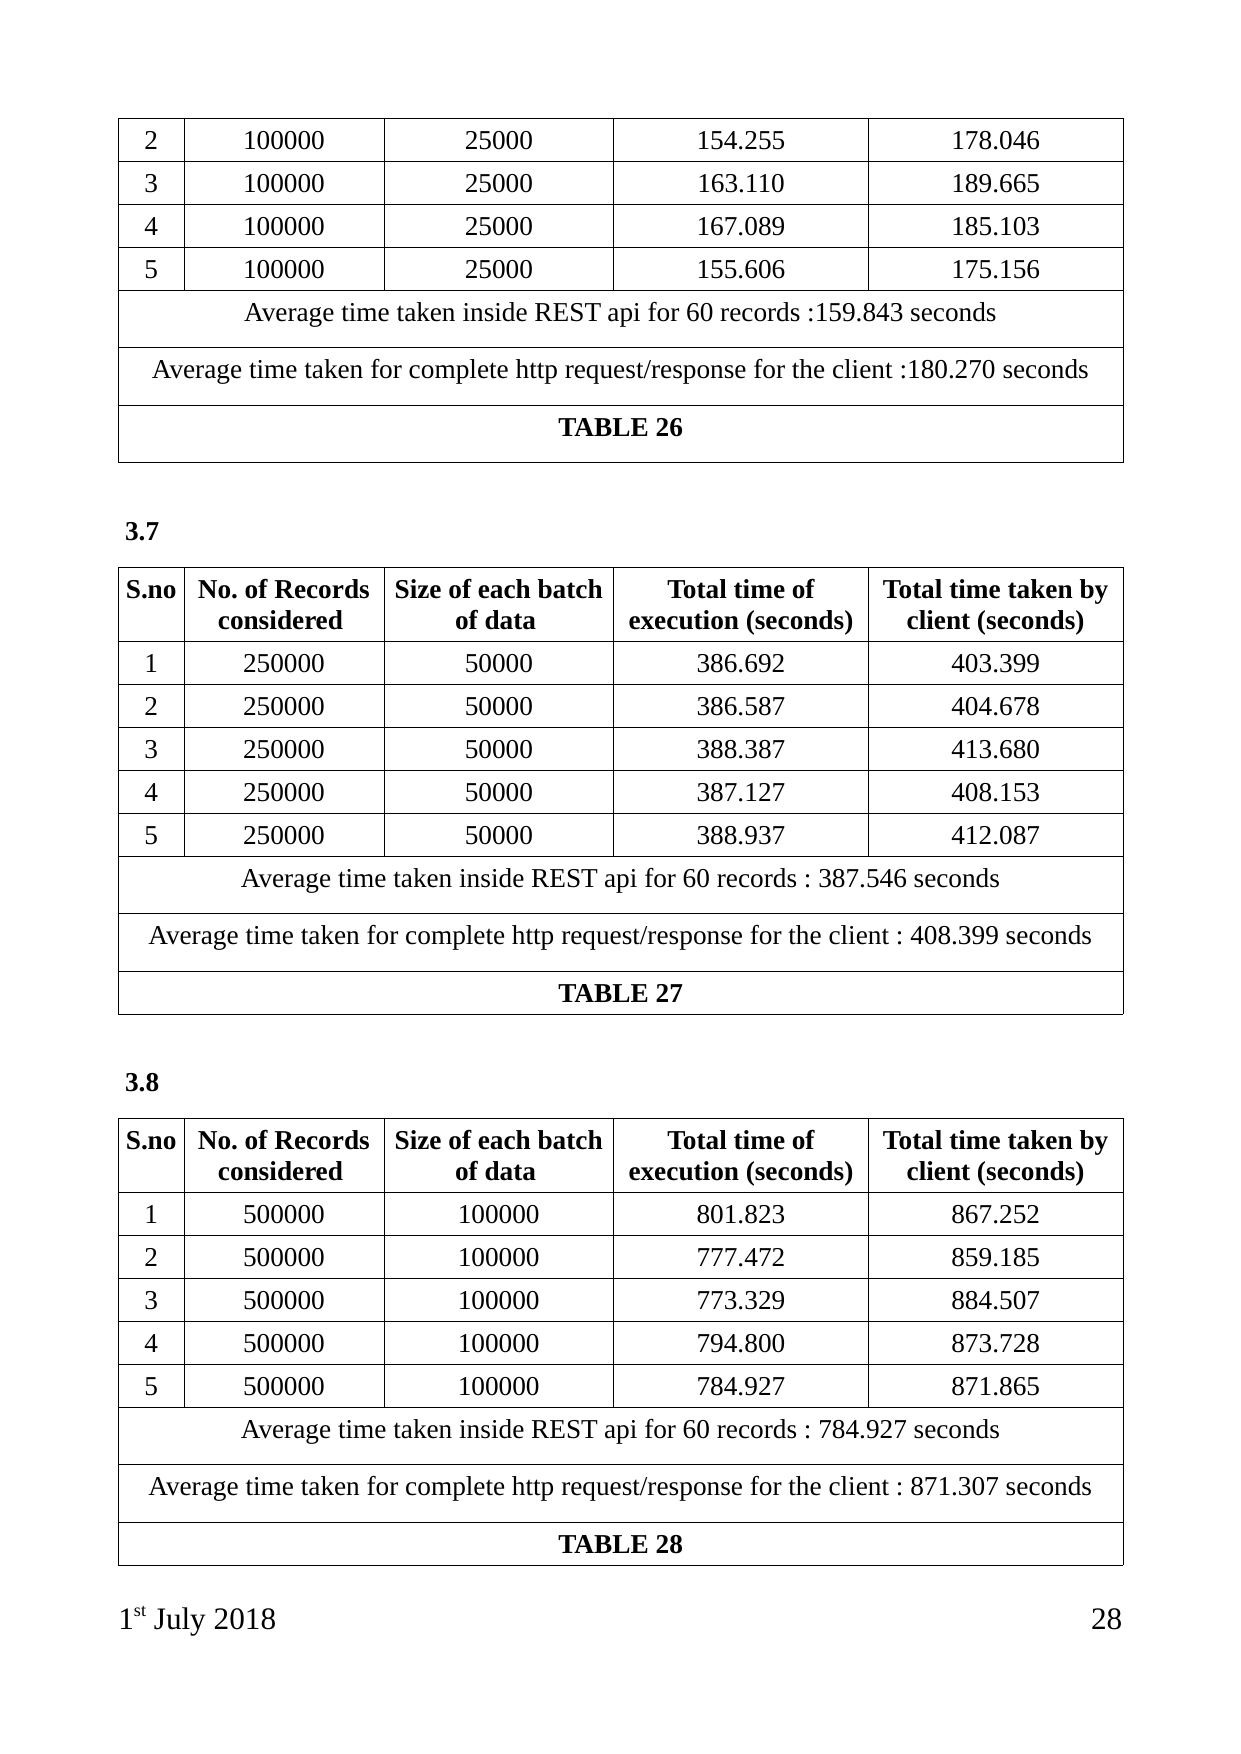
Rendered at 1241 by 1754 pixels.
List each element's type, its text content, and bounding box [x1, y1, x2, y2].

table_cell Average time taken for complete http request/response for the client : 871.307 seconds [119, 1465, 1123, 1522]
table_cell Average time taken inside REST api for 60 records :159.843 seconds [119, 291, 1123, 347]
table_cell 884.507 [869, 1279, 1123, 1321]
table_cell 50000 [385, 771, 613, 813]
table_header No. of Records considered [185, 1119, 384, 1192]
table_cell 5 [119, 248, 184, 290]
table_cell 4 [119, 771, 184, 813]
table_cell 386.587 [614, 685, 868, 727]
table_cell 784.927 [614, 1365, 868, 1407]
table_cell 50000 [385, 685, 613, 727]
table_cell 388.937 [614, 814, 868, 856]
table_cell 50000 [385, 814, 613, 856]
table_cell 408.153 [869, 771, 1123, 813]
table_cell 50000 [385, 728, 613, 770]
table_cell 100000 [185, 119, 384, 161]
table_cell 2 [119, 685, 184, 727]
table_cell 185.103 [869, 205, 1123, 247]
table_cell 250000 [185, 814, 384, 856]
table_cell 500000 [185, 1279, 384, 1321]
table_cell 250000 [185, 642, 384, 684]
table_cell 100000 [185, 248, 384, 290]
table_cell 3 [119, 728, 184, 770]
table_cell 386.692 [614, 642, 868, 684]
table_cell 3 [119, 1279, 184, 1321]
table_cell 4 [119, 205, 184, 247]
table_cell 777.472 [614, 1236, 868, 1278]
table_cell 2 [119, 119, 184, 161]
table_cell 100000 [385, 1365, 613, 1407]
table_cell 189.665 [869, 162, 1123, 204]
table_header S.no [119, 1119, 184, 1192]
table_cell 178.046 [869, 119, 1123, 161]
table_cell 167.089 [614, 205, 868, 247]
text 3.8 [118, 1066, 1122, 1097]
table_header Size of each batch of data [385, 568, 613, 641]
table_cell Average time taken inside REST api for 60 records : 387.546 seconds [119, 857, 1123, 913]
table_cell 100000 [385, 1193, 613, 1235]
table_cell 801.823 [614, 1193, 868, 1235]
table_cell TABLE 26 [119, 406, 1123, 462]
table_cell 859.185 [869, 1236, 1123, 1278]
table_cell Average time taken for complete http request/response for the client :180.270 seconds [119, 348, 1123, 405]
table_cell 250000 [185, 685, 384, 727]
table_cell 25000 [385, 248, 613, 290]
table_cell 5 [119, 1365, 184, 1407]
table_cell 2 [119, 1236, 184, 1278]
table_header Total time of execution (seconds) [614, 1119, 868, 1192]
table_cell 163.110 [614, 162, 868, 204]
table_cell 388.387 [614, 728, 868, 770]
table_cell 500000 [185, 1322, 384, 1364]
table_header No. of Records considered [185, 568, 384, 641]
table_cell 873.728 [869, 1322, 1123, 1364]
table_cell 403.399 [869, 642, 1123, 684]
table_cell 413.680 [869, 728, 1123, 770]
table_header Total time of execution (seconds) [614, 568, 868, 641]
table_cell 25000 [385, 119, 613, 161]
table_header Size of each batch of data [385, 1119, 613, 1192]
table_cell 404.678 [869, 685, 1123, 727]
table_cell 871.865 [869, 1365, 1123, 1407]
table_cell 175.156 [869, 248, 1123, 290]
table_cell 155.606 [614, 248, 868, 290]
table_cell 3 [119, 162, 184, 204]
table_cell TABLE 28 [119, 1523, 1123, 1565]
table_cell 500000 [185, 1236, 384, 1278]
table_cell 500000 [185, 1365, 384, 1407]
table_cell 154.255 [614, 119, 868, 161]
table_cell 25000 [385, 205, 613, 247]
table_cell 100000 [185, 205, 384, 247]
table_cell 100000 [385, 1236, 613, 1278]
table_cell 412.087 [869, 814, 1123, 856]
table_cell 1 [119, 1193, 184, 1235]
table_cell Average time taken for complete http request/response for the client : 408.399 seconds [119, 914, 1123, 971]
table_cell 100000 [185, 162, 384, 204]
table_cell 50000 [385, 642, 613, 684]
table_cell 1 [119, 642, 184, 684]
table_cell 4 [119, 1322, 184, 1364]
table_cell 500000 [185, 1193, 384, 1235]
table_cell Average time taken inside REST api for 60 records : 784.927 seconds [119, 1408, 1123, 1464]
table_cell 250000 [185, 728, 384, 770]
table_cell 867.252 [869, 1193, 1123, 1235]
table_cell 100000 [385, 1322, 613, 1364]
table_cell 5 [119, 814, 184, 856]
table_cell 387.127 [614, 771, 868, 813]
table_header Total time taken by client (seconds) [869, 568, 1123, 641]
text 3.7 [118, 514, 1122, 546]
table_cell 794.800 [614, 1322, 868, 1364]
table_header S.no [119, 568, 184, 641]
table_cell 100000 [385, 1279, 613, 1321]
table_cell TABLE 27 [119, 972, 1123, 1013]
table_cell 25000 [385, 162, 613, 204]
table_cell 250000 [185, 771, 384, 813]
table_cell 773.329 [614, 1279, 868, 1321]
table_header Total time taken by client (seconds) [869, 1119, 1123, 1192]
